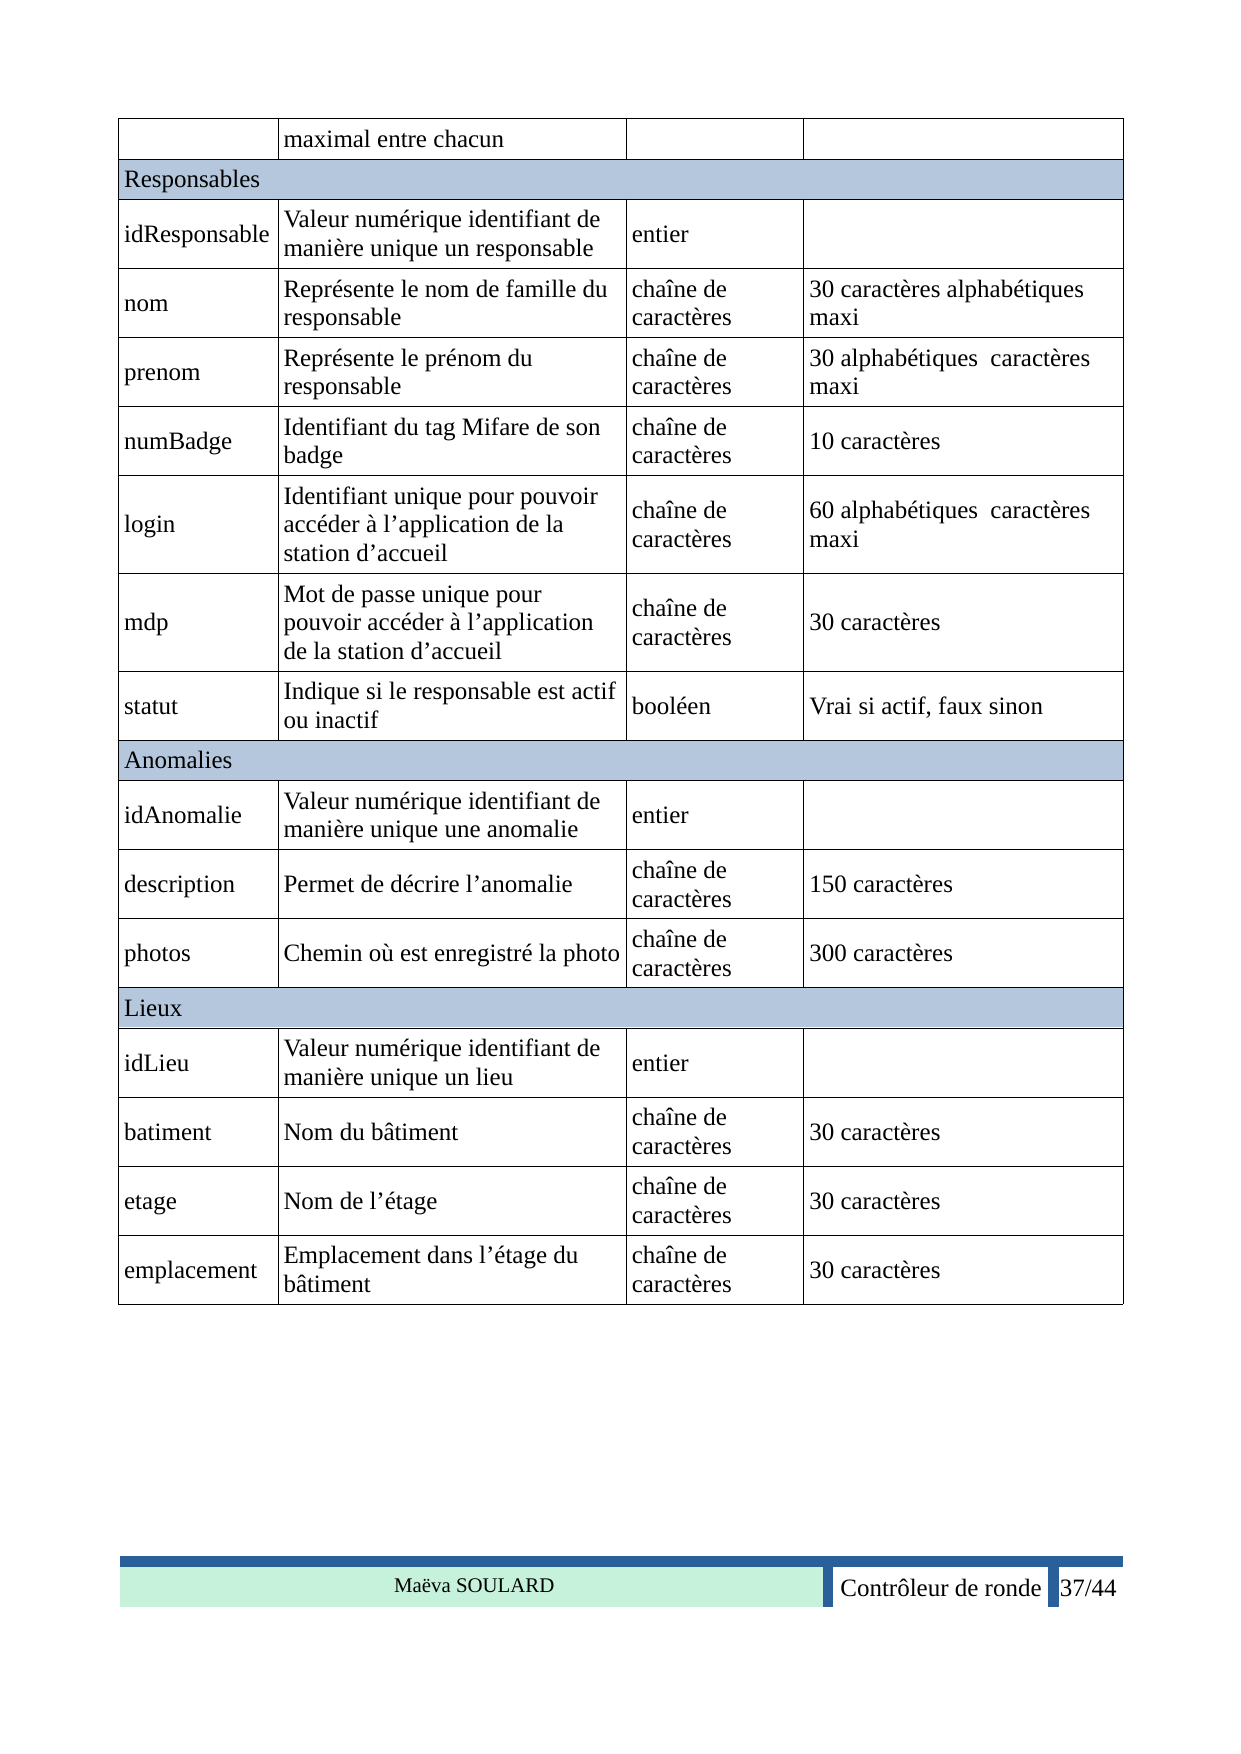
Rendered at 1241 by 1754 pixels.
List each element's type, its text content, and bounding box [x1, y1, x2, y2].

table_cell Responsables [119, 160, 1123, 199]
table_cell nom [119, 269, 278, 337]
table_cell photos [119, 919, 278, 987]
table_cell batiment [119, 1098, 278, 1166]
table_cell etage [119, 1167, 278, 1235]
table_cell Nom de l’étage [279, 1167, 626, 1235]
table_cell chaîne de caractères [627, 407, 803, 475]
table_cell statut [119, 672, 278, 740]
table_cell Identifiant du tag Mifare de son badge [279, 407, 626, 475]
table_cell [804, 200, 1123, 268]
table_cell entier [627, 1029, 803, 1097]
table_cell 150 caractères [804, 850, 1123, 918]
table_cell Mot de passe unique pour pouvoir accéder à l’application de la station d’accueil [279, 574, 626, 671]
table_cell 30 caractères [804, 1167, 1123, 1235]
table_cell idResponsable [119, 200, 278, 268]
table_cell chaîne de caractères [627, 1167, 803, 1235]
table_cell chaîne de caractères [627, 919, 803, 987]
table_cell [627, 119, 803, 158]
table_cell 30 caractères [804, 1236, 1123, 1304]
table_cell Emplacement dans l’étage du bâtiment [279, 1236, 626, 1304]
table_cell [119, 119, 278, 158]
table_cell Nom du bâtiment [279, 1098, 626, 1166]
table_cell booléen [627, 672, 803, 740]
table_cell 300 caractères [804, 919, 1123, 987]
table_cell 30 alphabétiques caractères maxi [804, 338, 1123, 406]
table_cell Indique si le responsable est actif ou inactif [279, 672, 626, 740]
table_cell entier [627, 781, 803, 849]
table_cell chaîne de caractères [627, 338, 803, 406]
table_cell Lieux [119, 988, 1123, 1027]
table_cell chaîne de caractères [627, 476, 803, 573]
table_cell idLieu [119, 1029, 278, 1097]
table_cell Anomalies [119, 741, 1123, 780]
table_cell [804, 781, 1123, 849]
table_cell Valeur numérique identifiant de manière unique une anomalie [279, 781, 626, 849]
table_cell Représente le prénom du responsable [279, 338, 626, 406]
table_cell emplacement [119, 1236, 278, 1304]
table_cell maximal entre chacun [279, 119, 626, 158]
table_cell 30 caractères [804, 1098, 1123, 1166]
table_cell 60 alphabétiques caractères maxi [804, 476, 1123, 573]
table_cell 30 caractères alphabétiques maxi [804, 269, 1123, 337]
table_cell chaîne de caractères [627, 1236, 803, 1304]
table_cell Permet de décrire l’anomalie [279, 850, 626, 918]
table_cell entier [627, 200, 803, 268]
table_cell 30 caractères [804, 574, 1123, 671]
table_cell Chemin où est enregistré la photo [279, 919, 626, 987]
table_cell chaîne de caractères [627, 850, 803, 918]
table_cell [804, 1029, 1123, 1097]
table_cell Identifiant unique pour pouvoir accéder à l’application de la station d’accueil [279, 476, 626, 573]
table_cell Valeur numérique identifiant de manière unique un lieu [279, 1029, 626, 1097]
table_cell idAnomalie [119, 781, 278, 849]
table_cell mdp [119, 574, 278, 671]
table_cell description [119, 850, 278, 918]
table_cell Représente le nom de famille du responsable [279, 269, 626, 337]
table_cell Vrai si actif, faux sinon [804, 672, 1123, 740]
table_cell numBadge [119, 407, 278, 475]
table_cell 10 caractères [804, 407, 1123, 475]
table_cell [804, 119, 1123, 158]
table_cell prenom [119, 338, 278, 406]
table_cell Valeur numérique identifiant de manière unique un responsable [279, 200, 626, 268]
table_cell chaîne de caractères [627, 269, 803, 337]
table_cell chaîne de caractères [627, 574, 803, 671]
table_cell login [119, 476, 278, 573]
table_cell chaîne de caractères [627, 1098, 803, 1166]
